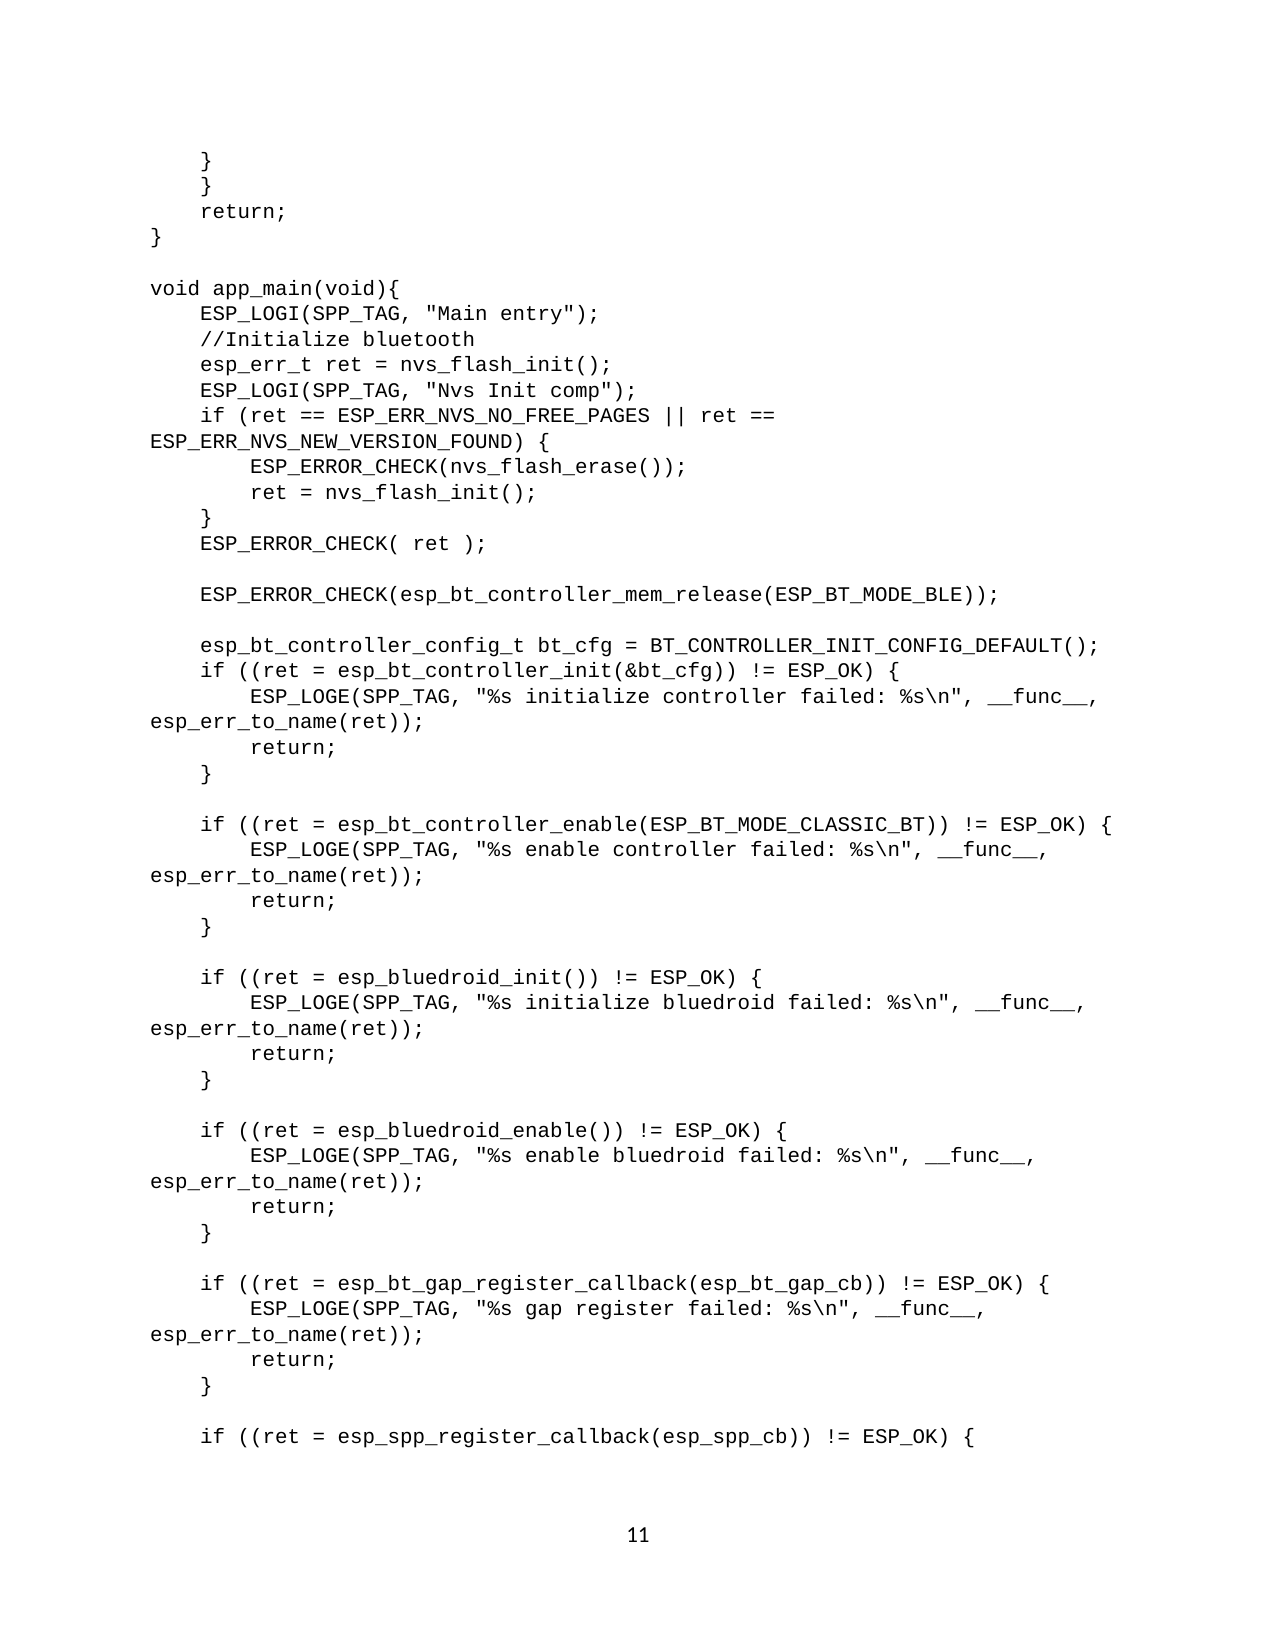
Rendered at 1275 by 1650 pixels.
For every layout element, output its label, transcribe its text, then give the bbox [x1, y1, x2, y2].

text if ((ret = esp_bluedroid_init()) != ESP_OK) { [150, 967, 1125, 990]
text } [150, 762, 1125, 786]
text ESP_LOGE(SPP_TAG, "%s initialize controller failed: %s\n", __func__, esp_err_to_name(ret)); [150, 686, 1125, 735]
text ESP_LOGI(SPP_TAG, "Main entry"); [150, 303, 1125, 327]
text return; [150, 1043, 1125, 1067]
text ESP_ERROR_CHECK(nvs_flash_erase()); [150, 456, 1125, 480]
text if ((ret = esp_bt_controller_init(&bt_cfg)) != ESP_OK) { [150, 660, 1125, 684]
text ESP_LOGE(SPP_TAG, "%s initialize bluedroid failed: %s\n", __func__, esp_err_to_name(ret)); [150, 992, 1125, 1041]
text } [150, 1222, 1125, 1246]
text //Initialize bluetooth [150, 329, 1125, 352]
text return; [150, 1196, 1125, 1220]
text esp_bt_controller_config_t bt_cfg = BT_CONTROLLER_INIT_CONFIG_DEFAULT(); [150, 635, 1125, 658]
text if ((ret = esp_spp_register_callback(esp_spp_cb)) != ESP_OK) { [150, 1426, 1125, 1450]
text } [150, 916, 1125, 939]
text } [150, 227, 1125, 250]
text if ((ret = esp_bt_gap_register_callback(esp_bt_gap_cb)) != ESP_OK) { [150, 1273, 1125, 1297]
text return; [150, 890, 1125, 914]
text esp_err_t ret = nvs_flash_init(); [150, 354, 1125, 378]
text ESP_LOGI(SPP_TAG, "Nvs Init comp"); [150, 380, 1125, 403]
text ESP_ERROR_CHECK( ret ); [150, 533, 1125, 556]
text if ((ret = esp_bluedroid_enable()) != ESP_OK) { [150, 1120, 1125, 1143]
text ESP_LOGE(SPP_TAG, "%s enable controller failed: %s\n", __func__, esp_err_to_name(ret)); [150, 839, 1125, 888]
text return; [150, 737, 1125, 761]
text } [150, 507, 1125, 531]
text void app_main(void){ [150, 278, 1125, 301]
text ESP_ERROR_CHECK(esp_bt_controller_mem_release(ESP_BT_MODE_BLE)); [150, 584, 1125, 607]
text return; [150, 1349, 1125, 1373]
text ESP_LOGE(SPP_TAG, "%s enable bluedroid failed: %s\n", __func__, esp_err_to_name(ret)); [150, 1145, 1125, 1194]
text } [150, 1375, 1125, 1399]
text if ((ret = esp_bt_controller_enable(ESP_BT_MODE_CLASSIC_BT)) != ESP_OK) { [150, 813, 1125, 837]
text ESP_LOGE(SPP_TAG, "%s gap register failed: %s\n", __func__, esp_err_to_name(ret)); [150, 1298, 1125, 1348]
text } [150, 150, 1125, 174]
text } [150, 1069, 1125, 1092]
text if (ret == ESP_ERR_NVS_NO_FREE_PAGES || ret == ESP_ERR_NVS_NEW_VERSION_FOUND) { [150, 405, 1125, 454]
text return; [150, 201, 1125, 225]
text ret = nvs_flash_init(); [150, 482, 1125, 505]
text } [150, 176, 1125, 199]
